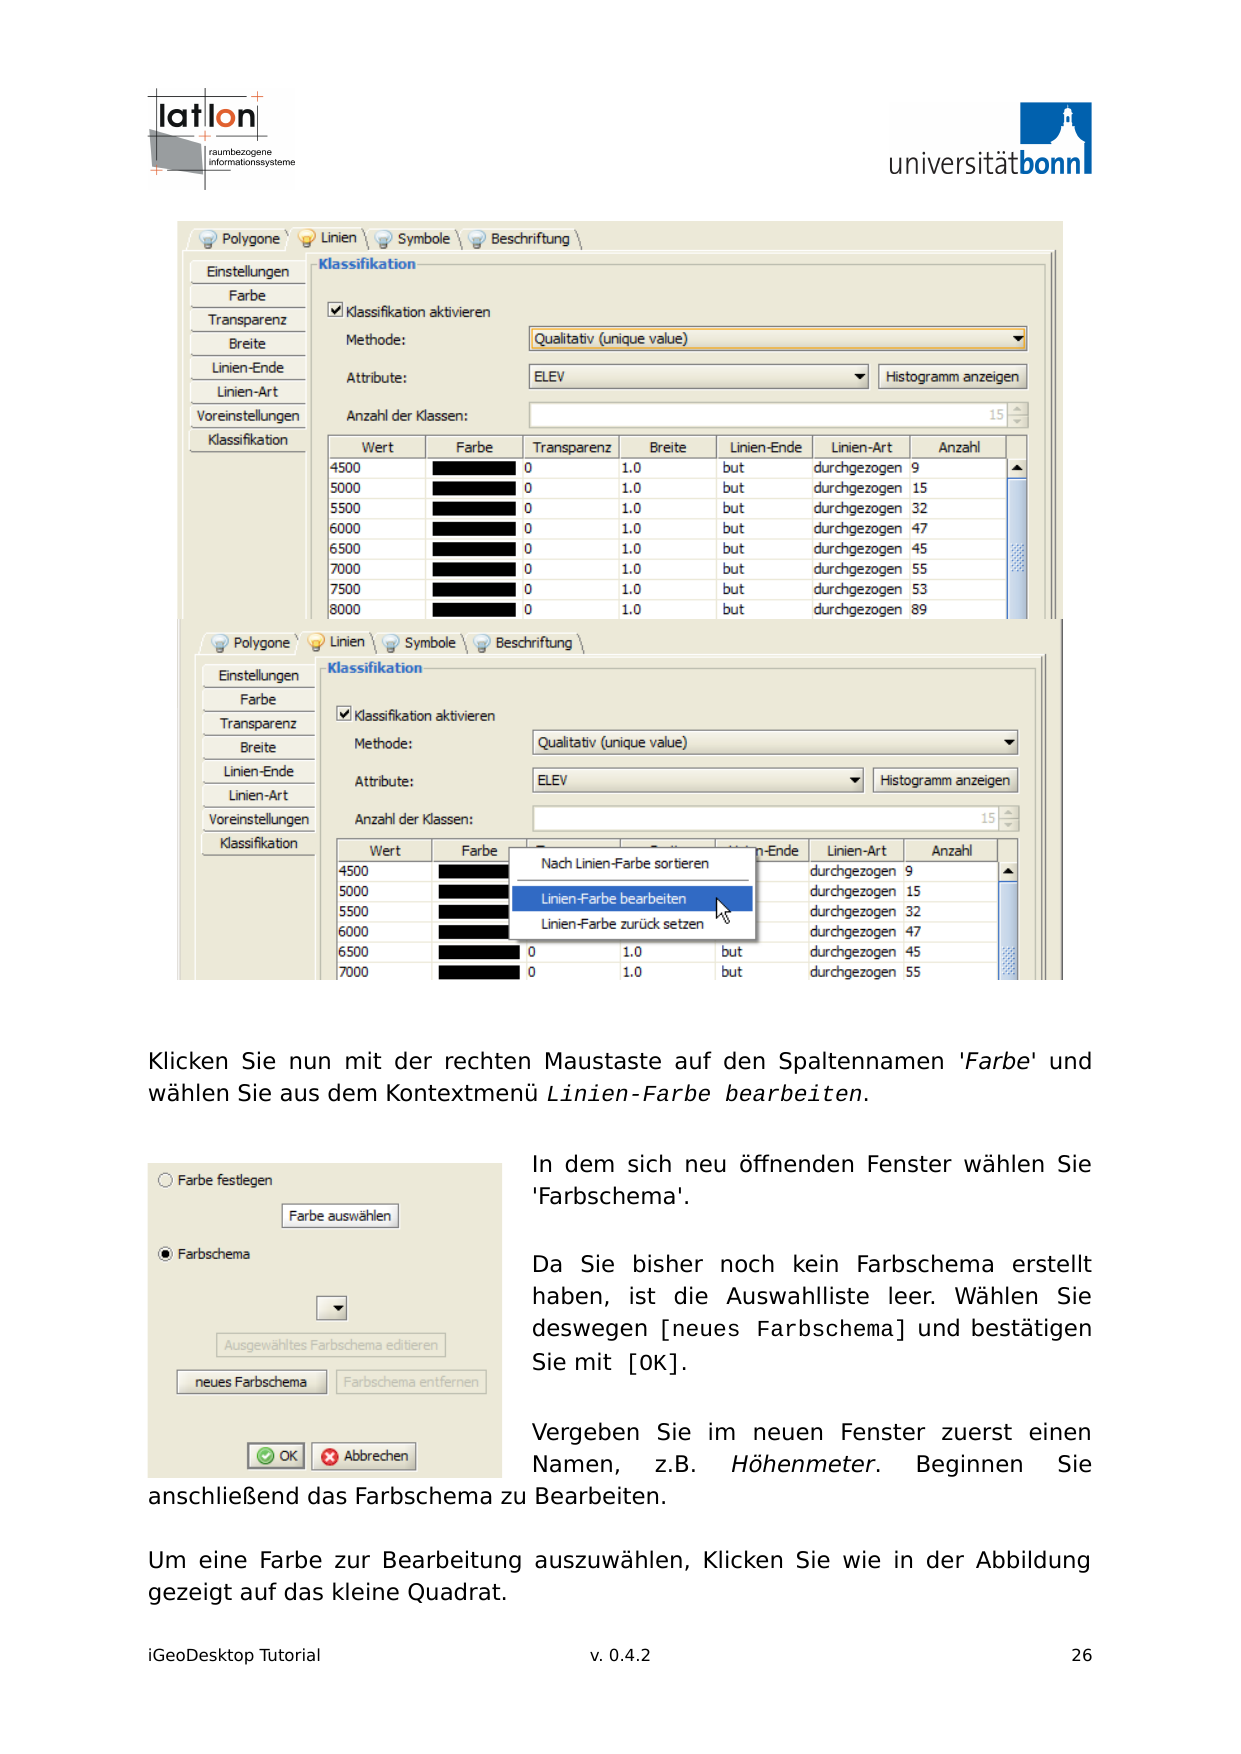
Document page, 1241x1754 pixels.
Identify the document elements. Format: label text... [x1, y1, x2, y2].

text Vergeben Sie im neuen Fenster zuerst einen Namen, z.B. Höhenmeter. Beginnen Sie anschließend das Farbschema zu Bearbeiten. Um eine Farbe zur Bearbeitung auszuwählen, Klicken Sie wie in der Abbildung gezeigt auf das kleine Quadrat. [148, 1419, 1092, 1606]
picture [147, 88, 295, 190]
picture [147, 1163, 503, 1478]
text In dem sich neu öffnenden Fenster wählen Sie 'Farbschema'. [148, 1151, 1092, 1209]
text Klicken Sie nun mit der rechten Maustaste auf den Spaltennamen 'Farbe' und wählen Sie aus dem Kontextmenü Linien-Farbe bearbeiten. [148, 1048, 1092, 1109]
picture [889, 102, 1093, 174]
picture [177, 221, 1063, 980]
text Da Sie bisher noch kein Farbschema erstellt haben, ist die Auswahlliste leer. Wählen Sie deswegen [neues Farbschema] und bestätigen Sie mit [OK]. [503, 1252, 1092, 1377]
